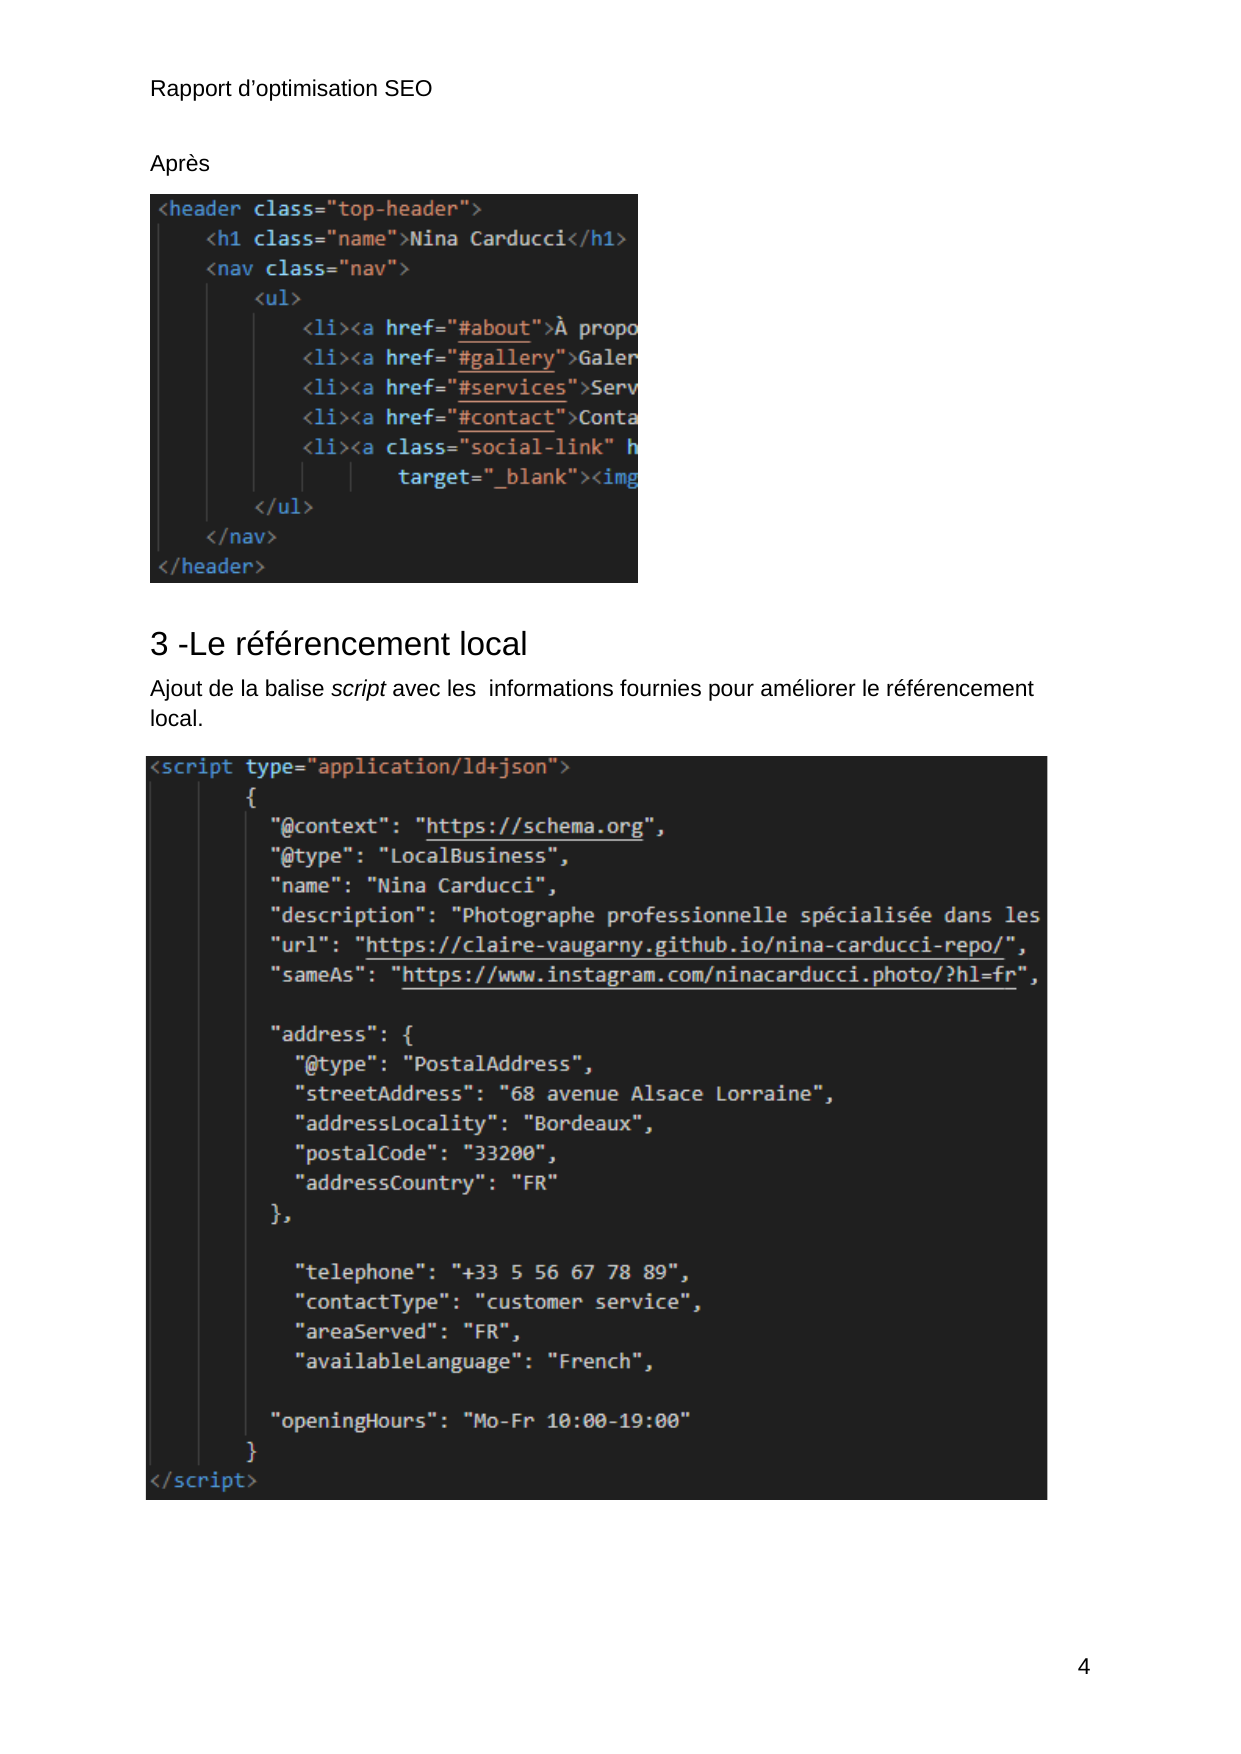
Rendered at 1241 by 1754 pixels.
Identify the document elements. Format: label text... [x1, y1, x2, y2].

text Après [150, 150, 1090, 176]
picture [150, 194, 638, 583]
picture [145, 756, 1048, 1500]
subtitle 3 -Le référencement local [150, 624, 1090, 662]
text Ajout de la balise script avec les informations fournies pour améliorer le référencement local. [150, 675, 1090, 761]
